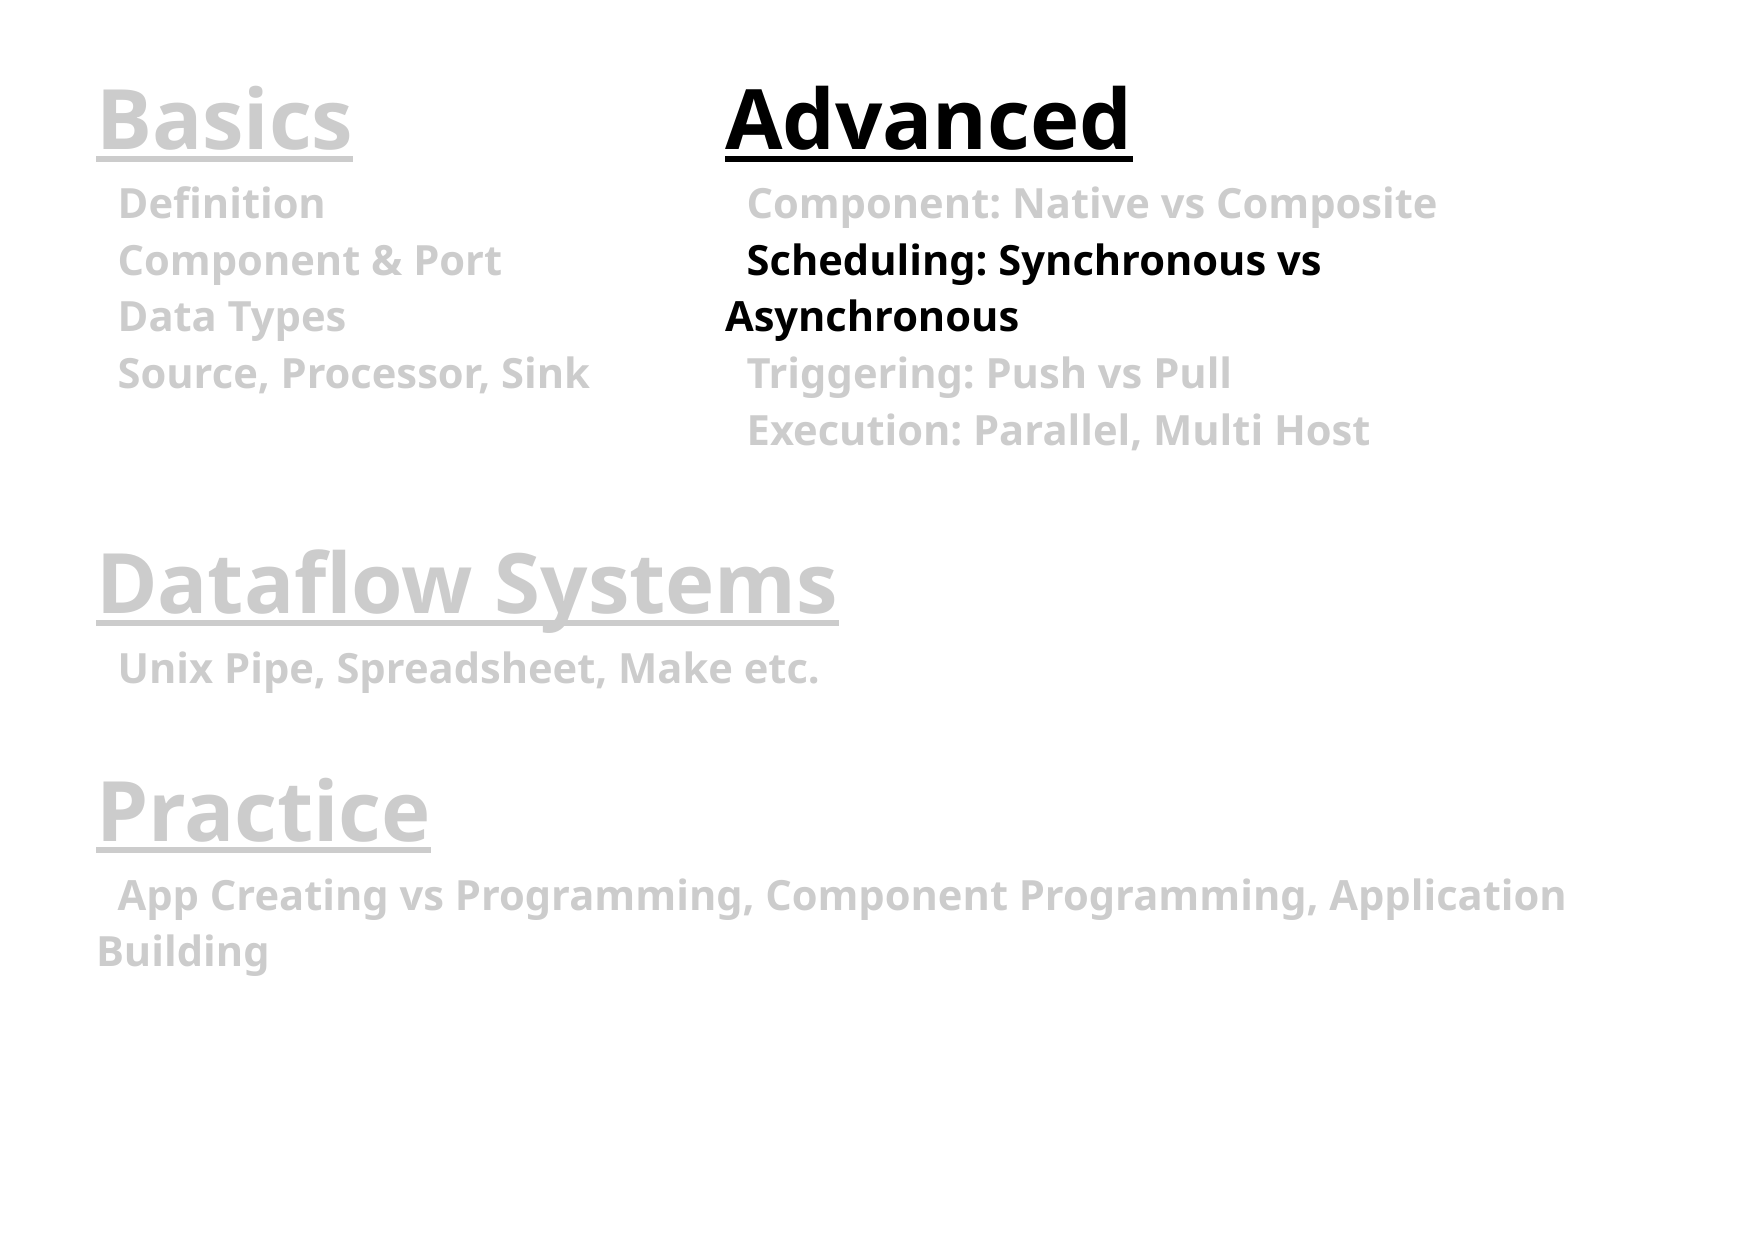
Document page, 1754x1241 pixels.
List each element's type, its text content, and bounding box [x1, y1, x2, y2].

table_header Advanced [725, 60, 1613, 174]
text Dataflow Systems [96, 525, 1699, 638]
text Unix Pipe, Spreadsheet, Make etc. [96, 638, 1699, 695]
table_cell Definition Component & Port Data Types Source, Processor, Sink [96, 174, 725, 468]
text App Creating vs Programming, Component Programming, Application Building [96, 866, 1699, 979]
table_cell Component: Native vs Composite Scheduling: Synchronous vs Asynchronous Triggering: Push vs Pull Execution: Parallel, Multi Host [725, 174, 1613, 468]
text Practice [96, 695, 1699, 866]
table_header Basics [96, 60, 725, 174]
